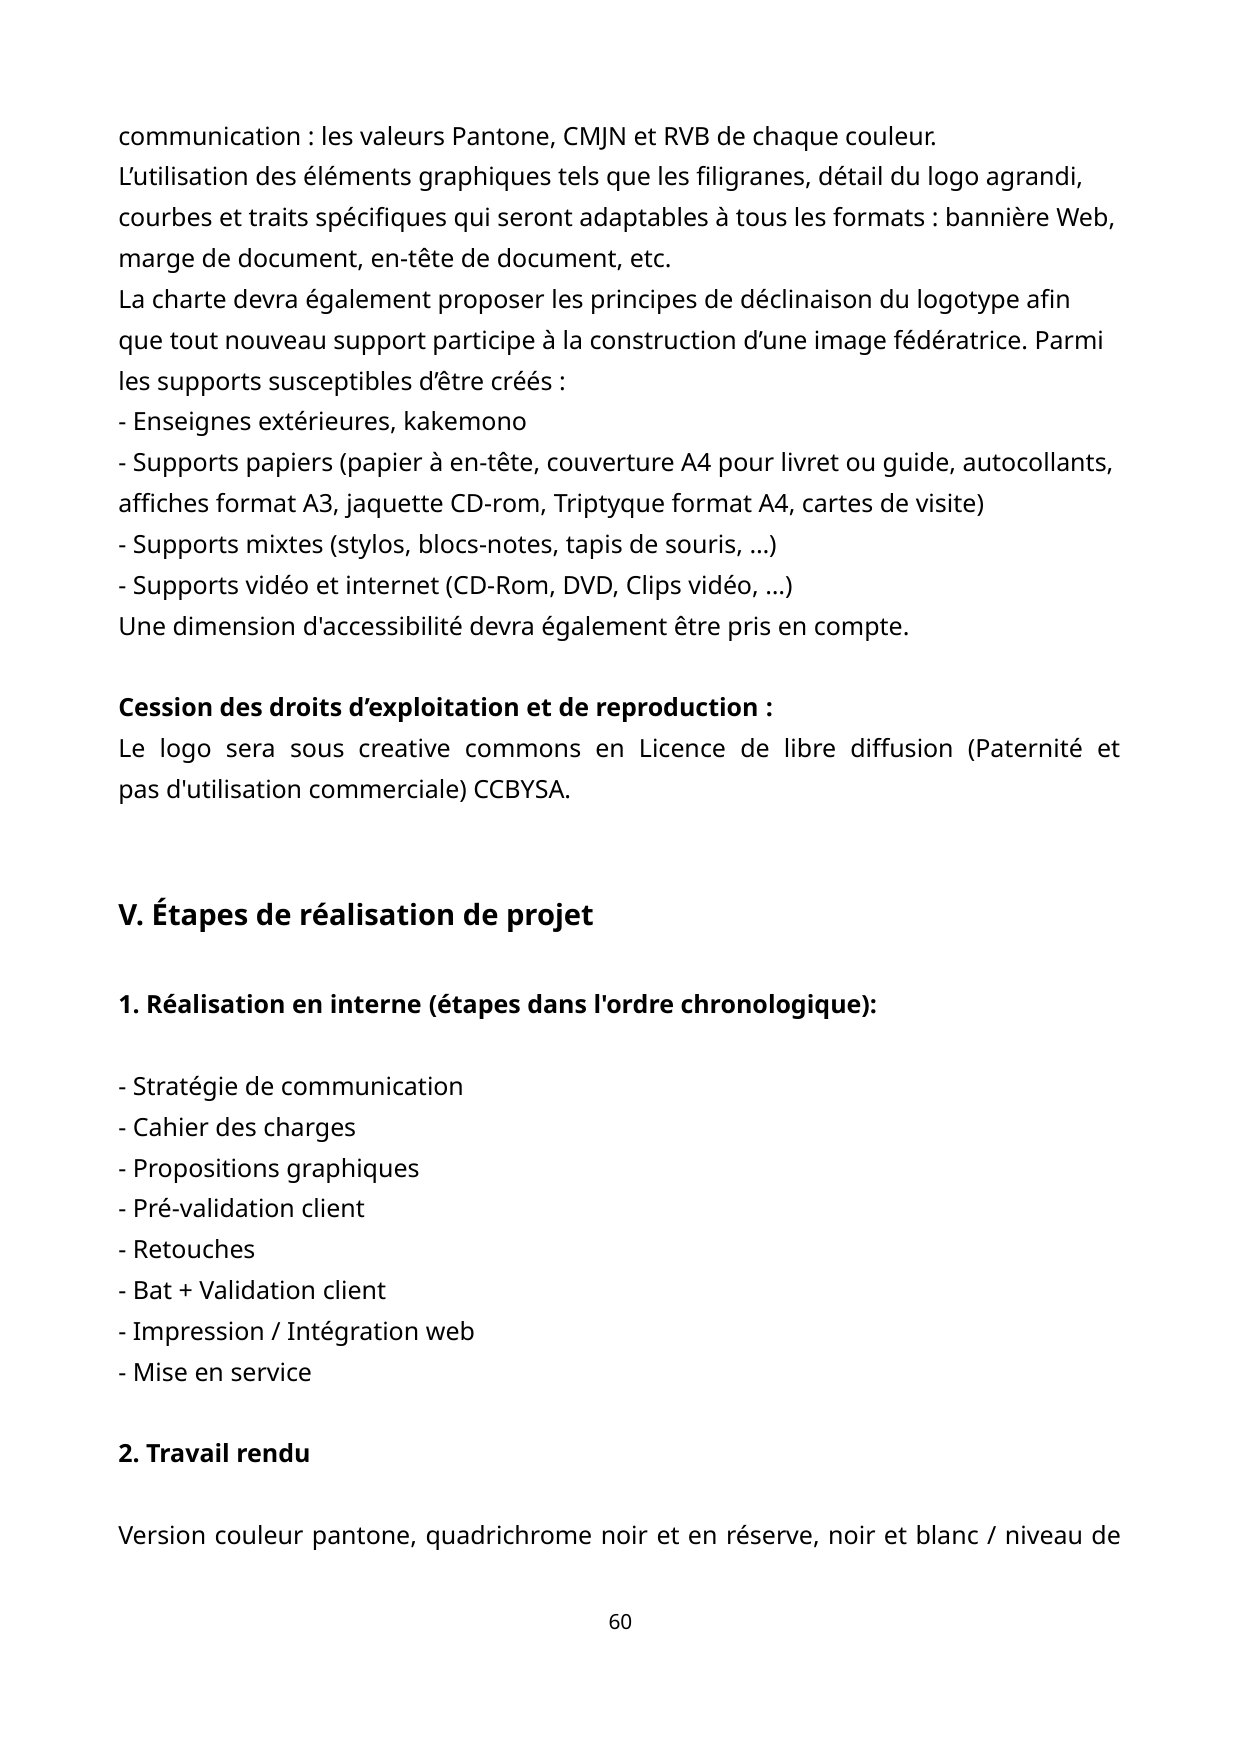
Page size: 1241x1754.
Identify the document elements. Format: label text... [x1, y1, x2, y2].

text - Propositions graphiques [118, 1150, 1122, 1184]
text - Supports mixtes (stylos, blocs-notes, tapis de souris, …) [118, 526, 1122, 561]
text 1. Réalisation en interne (étapes dans l'ordre chronologique): [118, 987, 1122, 1021]
text V. Étapes de réalisation de projet [118, 894, 1122, 934]
text - Impression / Intégration web [118, 1314, 1122, 1348]
text - Pré-validation client [118, 1191, 1122, 1225]
text - Supports vidéo et internet (CD-Rom, DVD, Clips vidéo, …) [118, 567, 1122, 601]
text - Enseignes extérieures, kakemono [118, 404, 1122, 438]
text Le logo sera sous creative commons en Licence de libre diffusion (Paternité et pas d'utilisation commerciale) CCBYSA. [118, 731, 1122, 806]
text L’utilisation des éléments graphiques tels que les filigranes, détail du logo agrandi, courbes et traits spécifiques qui seront adaptables à tous les formats : bannière Web, marge de document, en-tête de document, etc. [118, 159, 1122, 275]
text - Supports papiers (papier à en-tête, couverture A4 pour livret ou guide, autocollants, affiches format A3, jaquette CD-rom, Triptyque format A4, cartes de visite) [118, 445, 1122, 520]
text - Mise en service [118, 1354, 1122, 1388]
text - Retouches [118, 1232, 1122, 1266]
text 2. Travail rendu [118, 1436, 1122, 1470]
text La charte devra également proposer les principes de déclinaison du logotype afin que tout nouveau support participe à la construction d’une image fédératrice. Parmi les supports susceptibles d’être créés : [118, 281, 1122, 397]
text - Cahier des charges [118, 1109, 1122, 1143]
text - Stratégie de communication [118, 1069, 1122, 1103]
text Cession des droits d’exploitation et de reproduction : [118, 690, 1122, 724]
text - Bat + Validation client [118, 1273, 1122, 1307]
text communication : les valeurs Pantone, CMJN et RVB de chaque couleur. [118, 118, 1122, 152]
text Version couleur pantone, quadrichrome noir et en réserve, noir et blanc / niveau de [118, 1518, 1122, 1552]
text Une dimension d'accessibilité devra également être pris en compte. [118, 608, 1122, 642]
